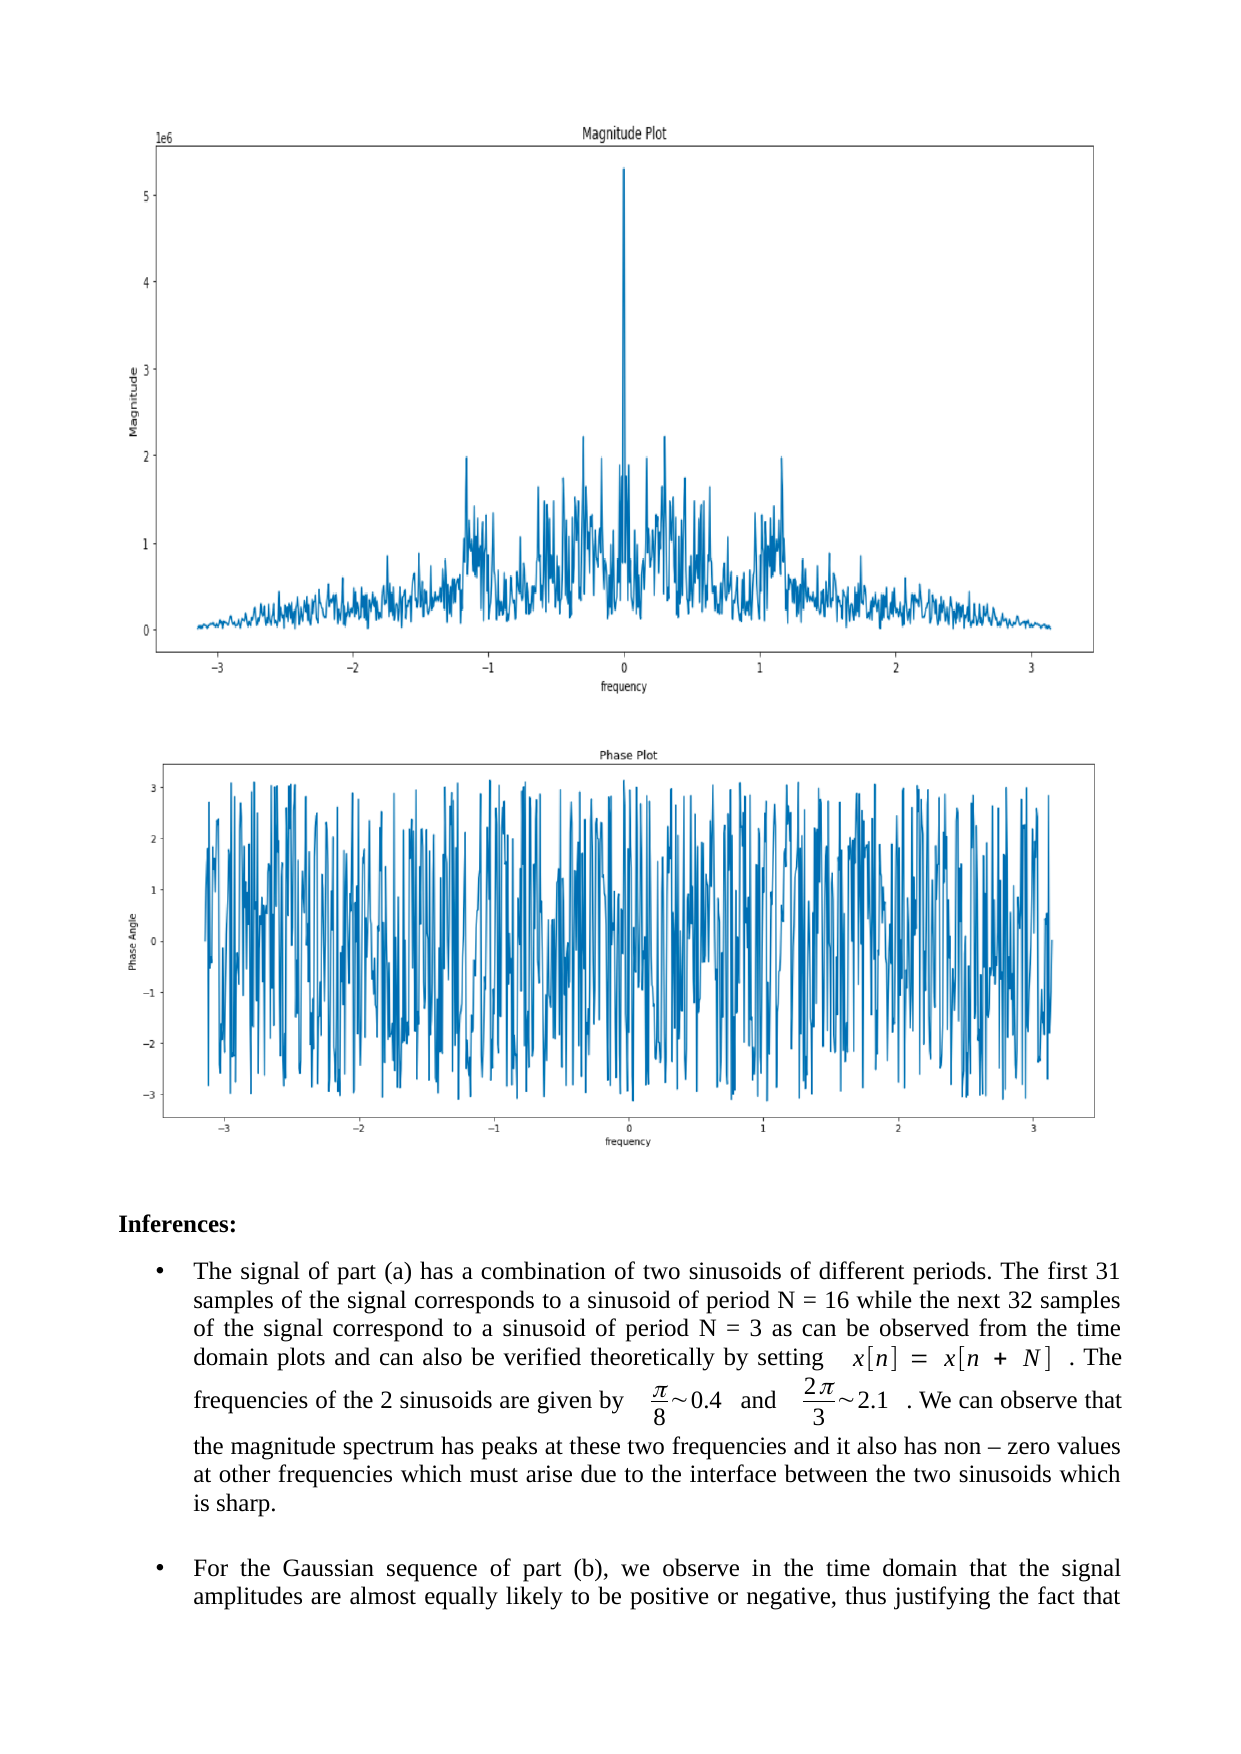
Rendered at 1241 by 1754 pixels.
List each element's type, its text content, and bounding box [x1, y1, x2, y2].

list The signal of part (a) has a combination of two sinusoids of different periods. The first 31 samples of the signal corresponds to a sinusoid of period N = 16 while the next 32 samples of the signal correspond to a sinusoid of period N = 3 as can be observed from the time domain plots and can also be verified theoretically by setting . The frequencies of the 2 sinusoids are given by and . We can observe that the magnitude spectrum has peaks at these two frequencies and it also has non – zero values at other frequencies which must arise due to the interface between the two sinusoids which is sharp. [156, 1256, 1122, 1517]
list For the Gaussian sequence of part (b), we observe in the time domain that the signal amplitudes are almost equally likely to be positive or negative, thus justifying the fact that [156, 1553, 1122, 1610]
text Inferences: [118, 1209, 1122, 1238]
picture [118, 741, 1123, 1152]
picture [118, 118, 1123, 713]
